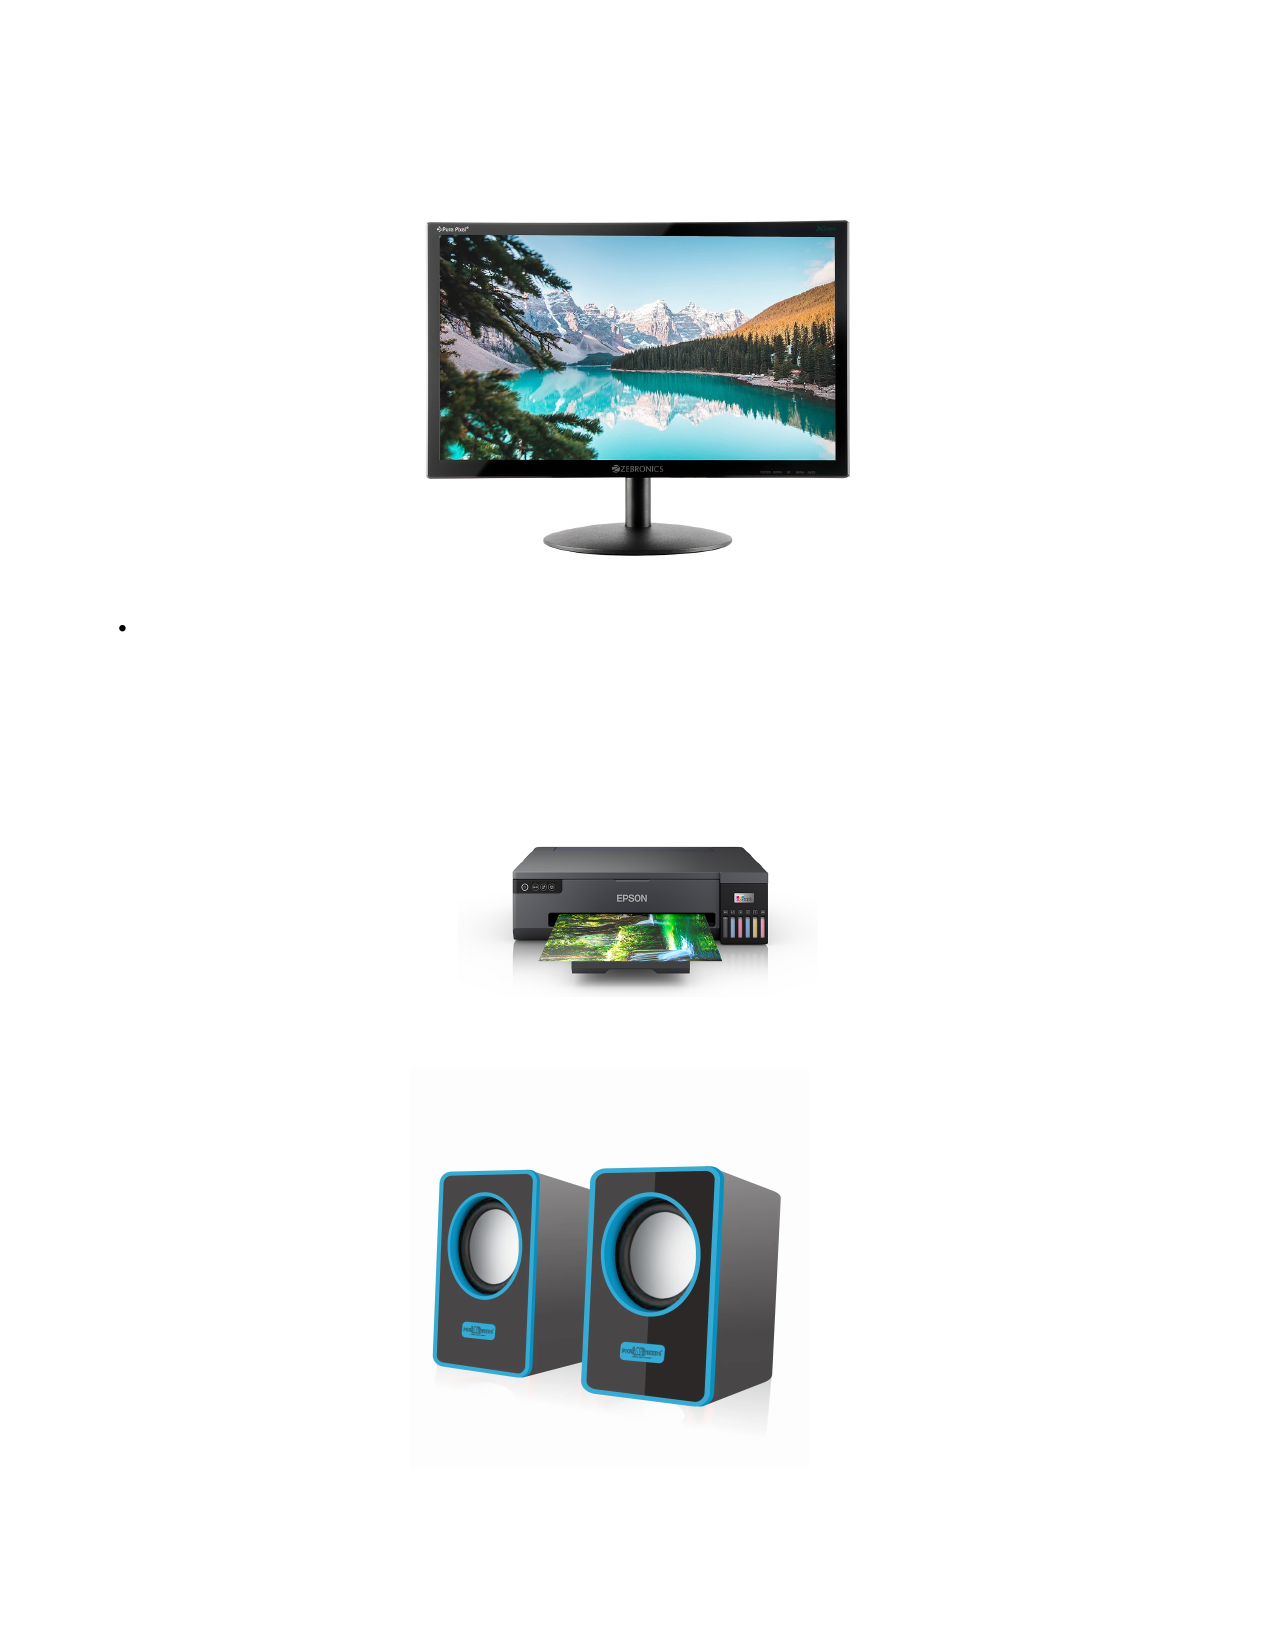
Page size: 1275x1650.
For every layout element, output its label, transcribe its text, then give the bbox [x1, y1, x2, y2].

text Speaker: It is an output device that produces audio [118, 728, 1157, 1041]
picture [425, 220, 850, 556]
list Printer: It is an output device that produces physical copies of documents or images. [118, 607, 1157, 706]
picture [409, 1068, 809, 1469]
text Monitor: It is an output device that displays visual information from a computer system. [118, 118, 1157, 201]
picture [399, 728, 876, 997]
